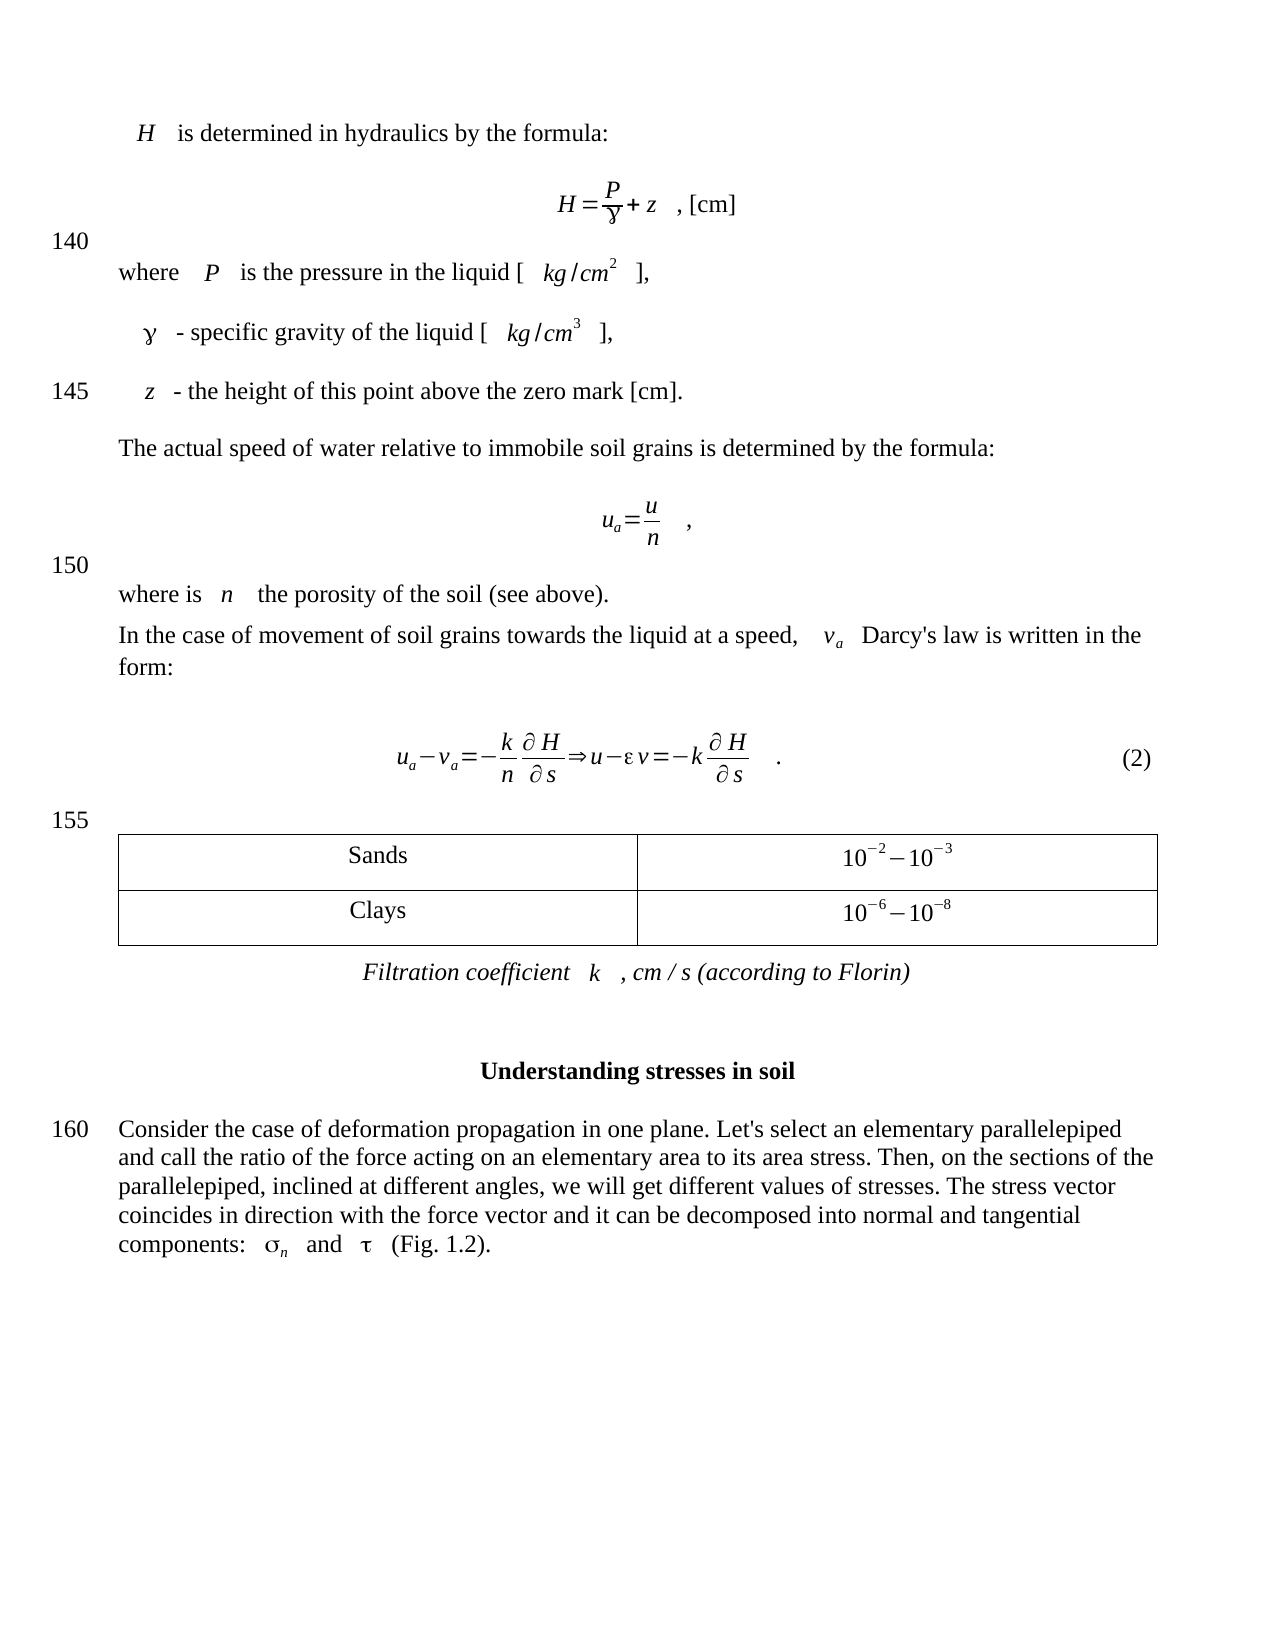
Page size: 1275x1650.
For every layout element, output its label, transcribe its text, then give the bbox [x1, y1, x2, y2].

table_cell [638, 891, 1157, 945]
text , [118, 491, 1157, 550]
table_header [638, 835, 1157, 889]
text is determined in hydraulics by the formula: [118, 118, 1157, 147]
text The actual speed of water relative to immobile soil grains is determined by the formula: [118, 433, 1157, 462]
text where is the pressure in the liquid [], [118, 255, 1157, 286]
table_cell Clays [119, 891, 637, 945]
table_header Sands [119, 835, 637, 889]
text - the height of this point above the zero mark [cm]. [118, 376, 1157, 404]
text , [cm] [118, 176, 1157, 226]
text In the case of movement of soil grains towards the liquid at a speed, Darcy's law is written in the form: [118, 620, 1157, 681]
text Understanding stresses in soil [118, 1056, 1157, 1085]
text Consider the case of deformation propagation in one plane. Let's select an elementary parallelepiped and call the ratio of the force acting on an elementary area to its area stress. Then, on the sections of the parallelepiped, inclined at different angles, we will get different values ​​of stresses. The stress vector coincides in direction with the force vector and it can be decomposed into normal and tangential components:and(Fig. 1.2). [118, 1114, 1157, 1261]
table_header . [118, 723, 1041, 805]
text Filtration coefficient, cm / s (according to Florin) [118, 957, 1157, 986]
text where is the porosity of the soil (see above). [118, 579, 1157, 607]
text - specific gravity of the liquid [], [118, 315, 1157, 347]
table_header (2) [1041, 723, 1157, 805]
